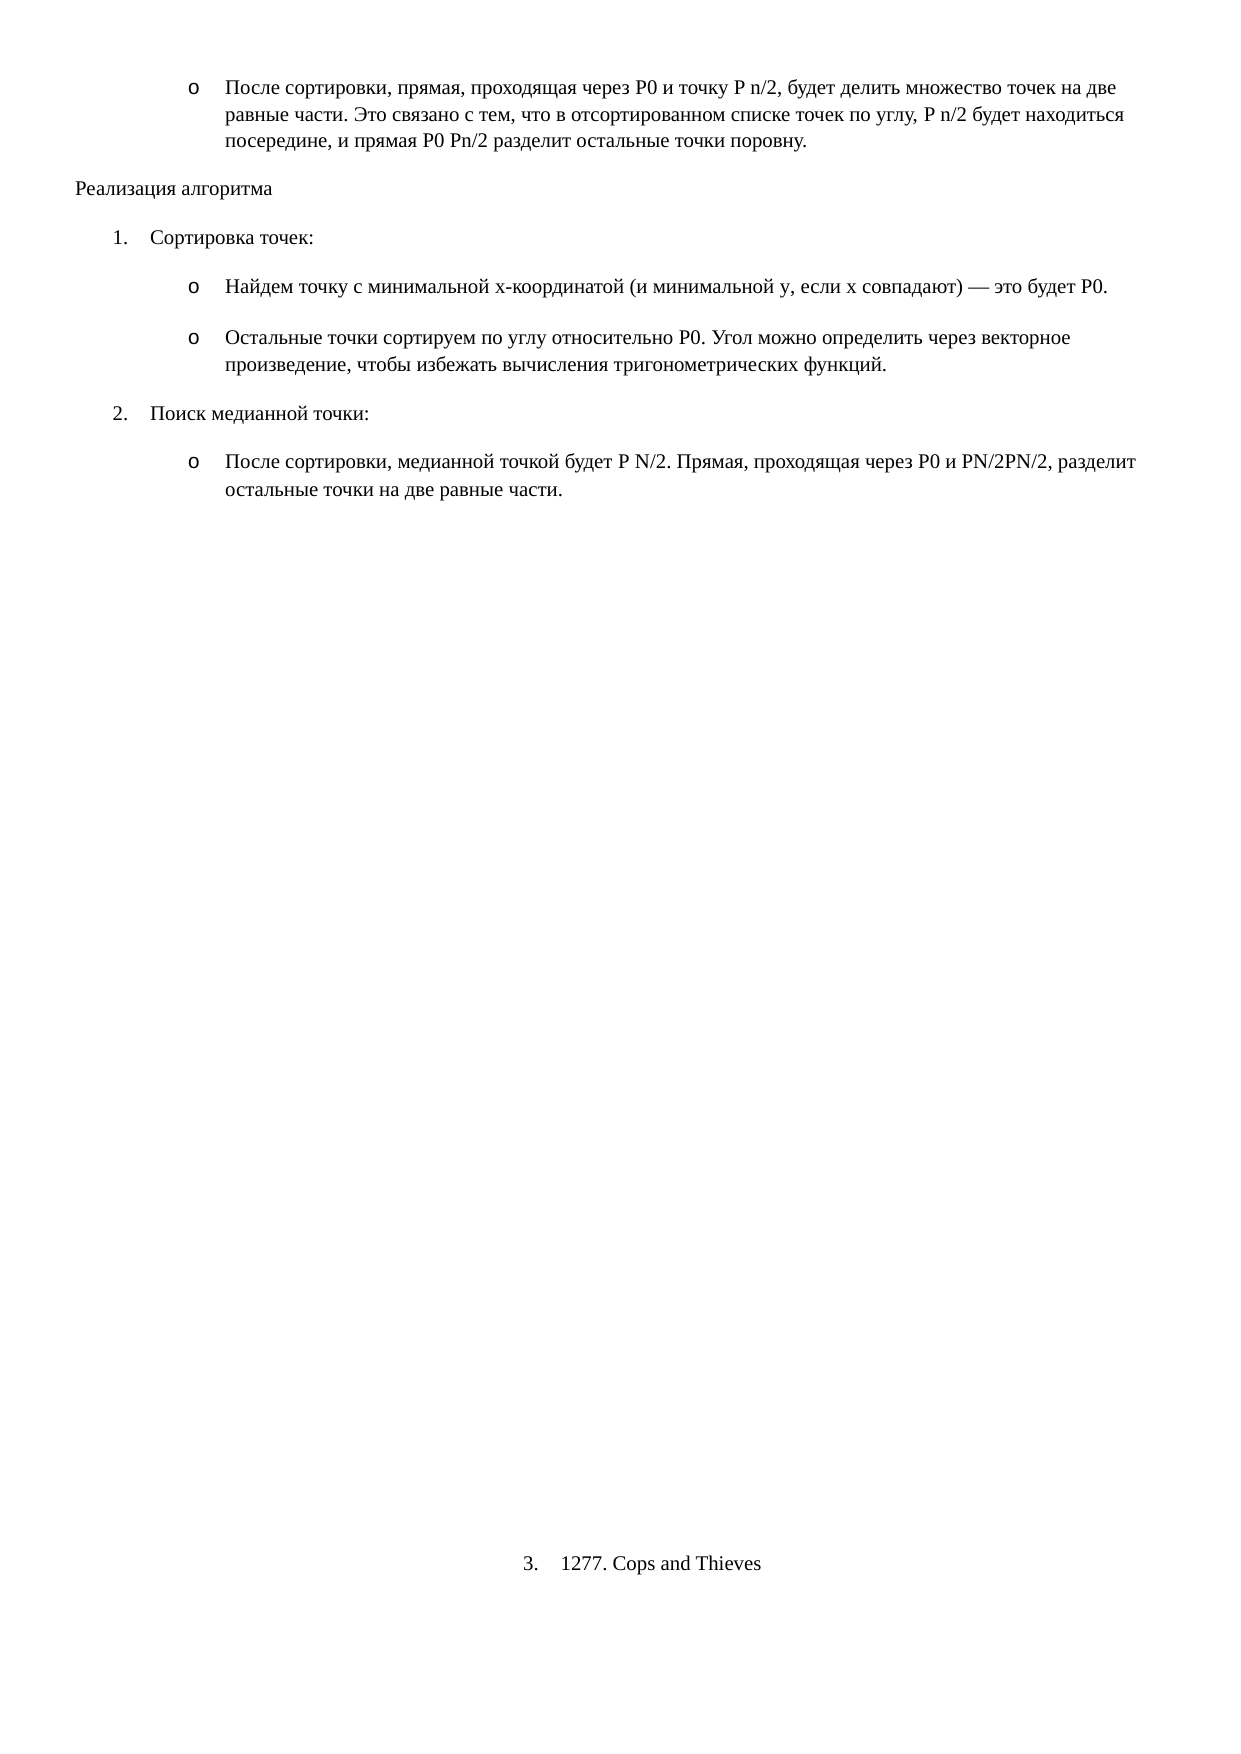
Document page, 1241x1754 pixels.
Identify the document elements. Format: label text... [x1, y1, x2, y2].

list Остальные точки сортируем по углу относительно P0​. Угол можно определить через векторное произведение, чтобы избежать вычисления тригонометрических функций. [187, 325, 1172, 376]
list 1277. Cops and Thieves [112, 1551, 1172, 1575]
list После сортировки, прямая, проходящая через P0​ и точку P n/2​, будет делить множество точек на две равные части. Это связано с тем, что в отсортированном списке точек по углу, P n/2​ будет находиться посередине, и прямая P0 Pn/2​ разделит остальные точки поровну. [187, 75, 1172, 152]
list Сортировка точек: [112, 225, 1172, 249]
list Поиск медианной точки: [112, 401, 1172, 425]
list После сортировки, медианной точкой будет P N/2​. Прямая, проходящая через P0​ и PN/2PN/2​, разделит остальные точки на две равные части. [187, 449, 1172, 501]
text Реализация алгоритма [75, 176, 1172, 200]
list Найдем точку с минимальной x-координатой (и минимальной y, если x совпадают) — это будет P0. [187, 274, 1172, 300]
